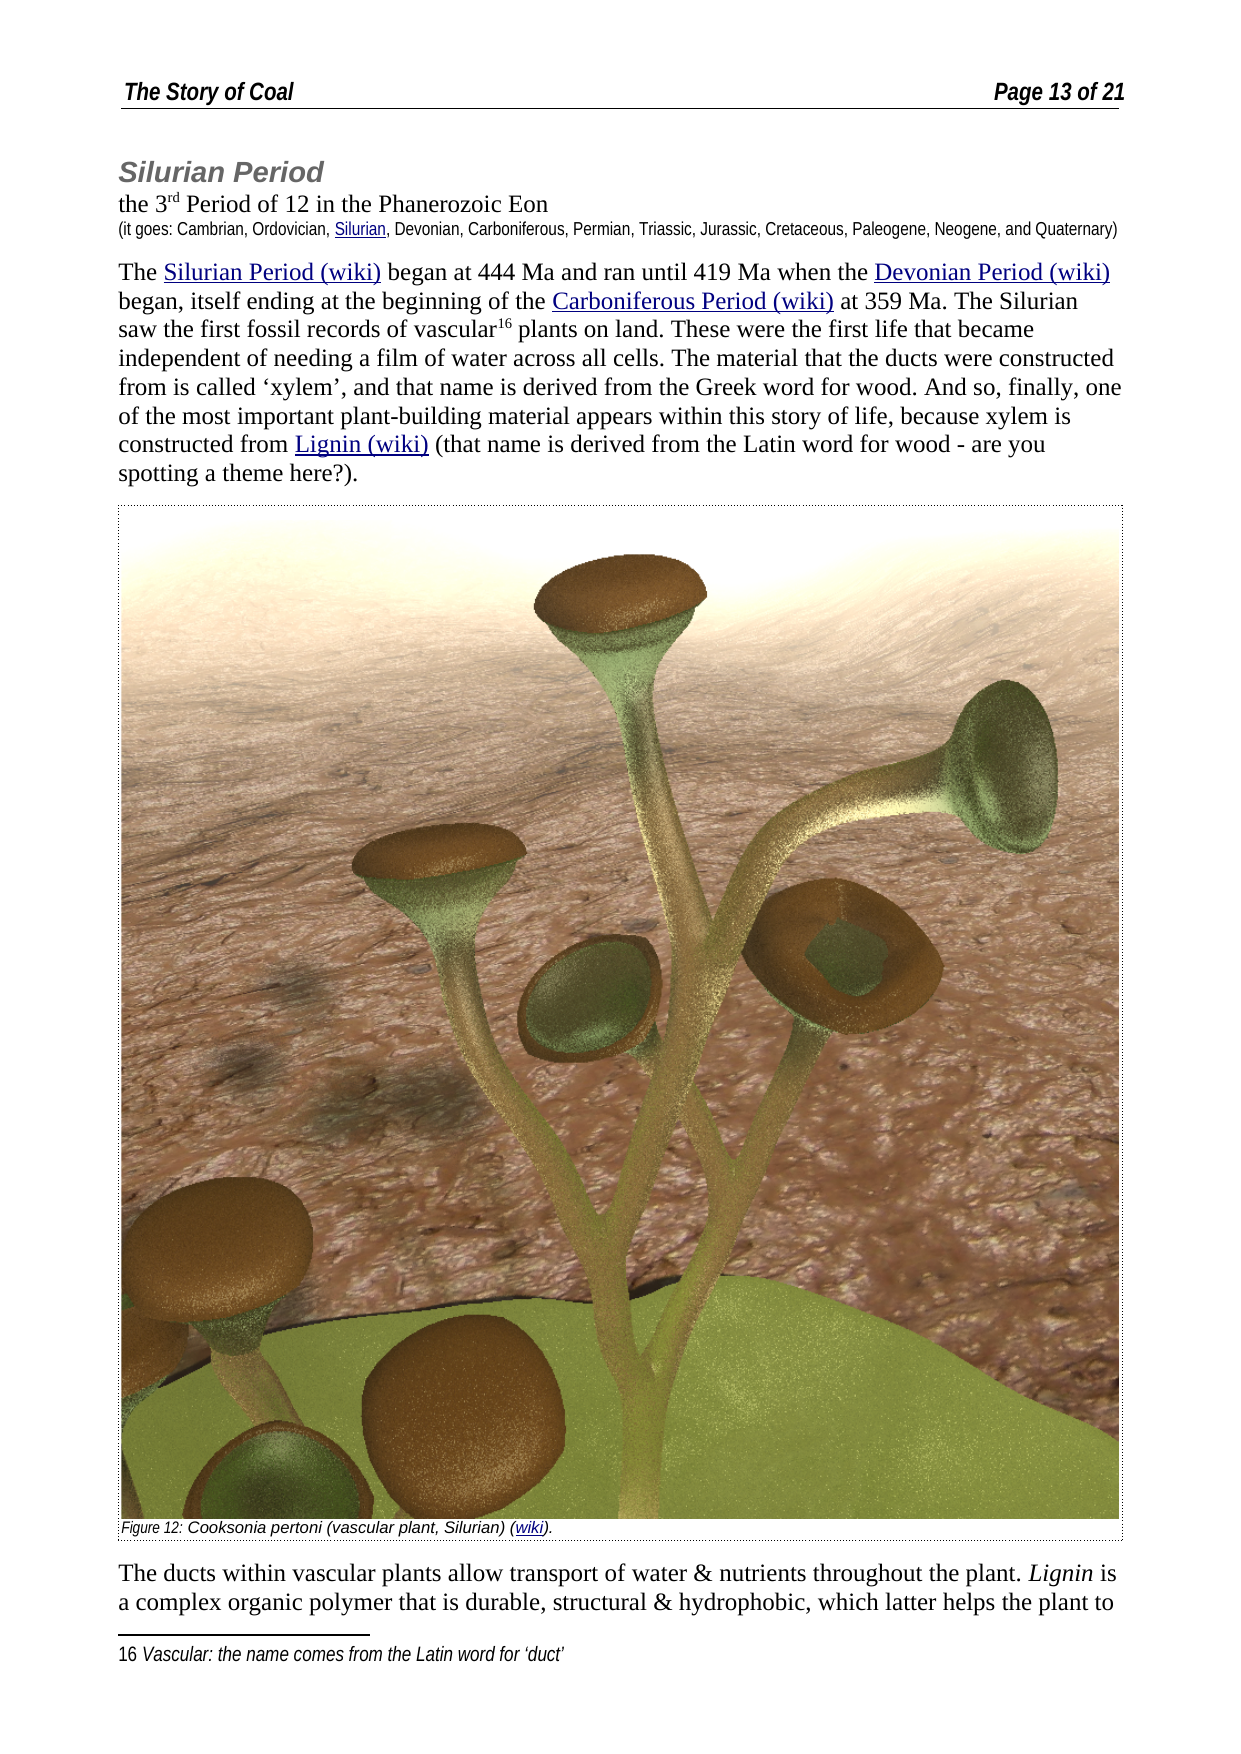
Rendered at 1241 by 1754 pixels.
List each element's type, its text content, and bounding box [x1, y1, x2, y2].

text The ducts within vascular plants allow transport of water & nutrients throughout the plant. Lignin is a complex organic polymer that is durable, structural & hydrophobic, which latter helps the plant to both transport water & resist drying out. Lignin also appears within red algae, suggesting a common ancestor for both red algae & vascular plants. Lignin has become in our time the 2ⁿᵈ most common organic polymer on the planet (the 1ˢᵗ is cellulose) (lignin composes 30% of current non-fossil organic carbon, and 20 to 35% of the dry mass of wood). It is the component within newspaper that causes it to turn yellow as it ages, and the self-same component needs to be extracted from wood-pulp in order to manufacture fine-paper (which is then used to print quality books, etc). [118, 505, 1122, 1616]
text the 3rd Period of 12 in the Phanerozoic Eon (it goes: Cambrian, Ordovician, Silurian, Devonian, Carboniferous, Permian, Triassic, Jurassic, Cretaceous, Paleogene, Neogene, and Quaternary) [118, 189, 1122, 239]
picture [121, 520, 1119, 1519]
text The Silurian Period (wiki) began at 444 Ma and ran until 419 Ma when the Devonian Period (wiki) began, itself ending at the beginning of the Carboniferous Period (wiki) at 359 Ma. The Silurian saw the first fossil records of vascular plants on land. These were the first life that became independent of needing a film of water across all cells. The material that the ducts were constructed from is called ‘xylem’, and that name is derived from the Greek word for wood. And so, finally, one of the most important plant-building material appears within this story of life, because xylem is constructed from Lignin (wiki) (that name is derived from the Latin word for wood - are you spotting a theme here?). [118, 257, 1122, 487]
subtitle Silurian Period [118, 156, 1122, 189]
text Figure 12: Cooksonia pertoni (vascular plant, Silurian) (wiki). [121, 1519, 1119, 1537]
text Vascular: the name comes from the Latin word for ‘duct’ [118, 1641, 1122, 1665]
